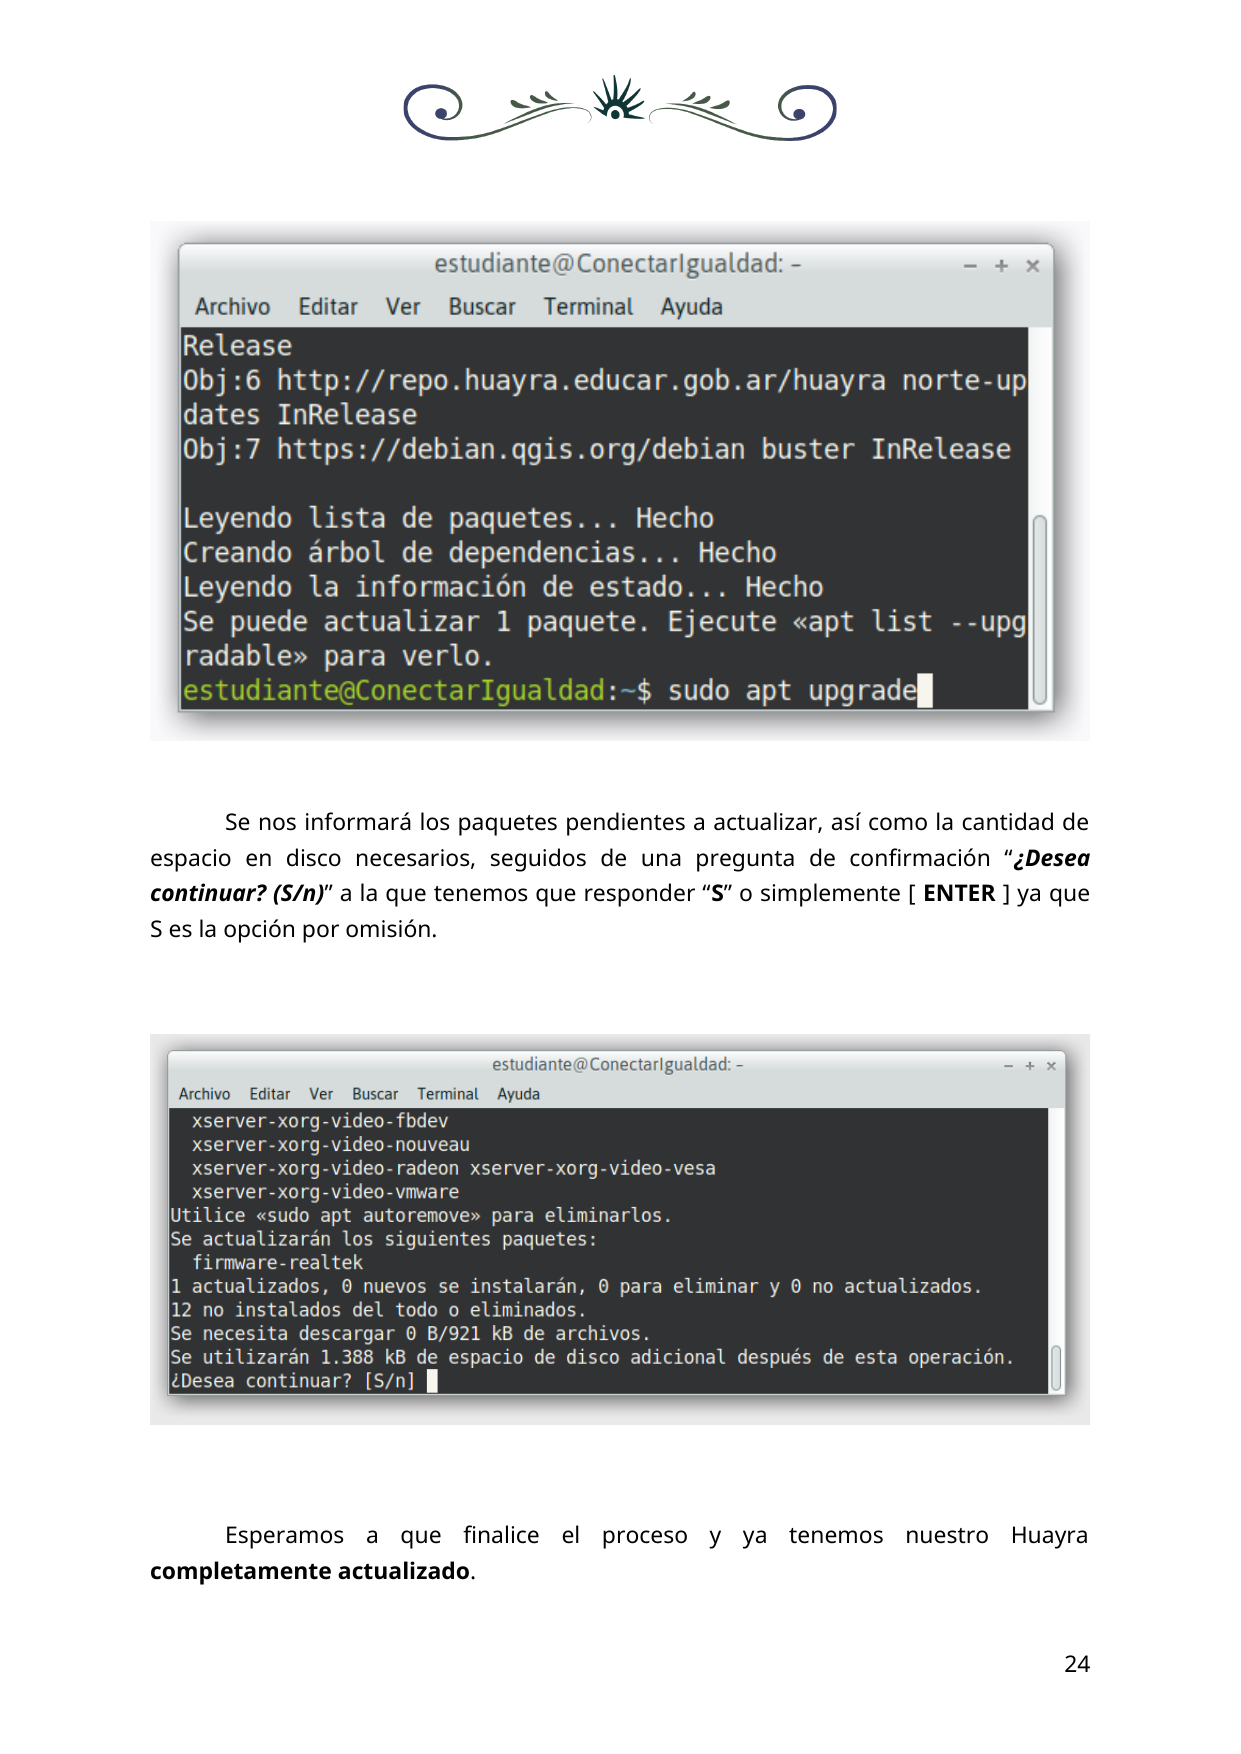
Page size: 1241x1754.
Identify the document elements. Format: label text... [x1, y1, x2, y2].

text Esperamos a que finalice el proceso y ya tenemos nuestro Huayra completamente actualizado. [150, 1519, 1090, 1586]
text Se nos informará los paquetes pendientes a actualizar, así como la cantidad de espacio en disco necesarios, seguidos de una pregunta de confirmación “¿Desea continuar? (S/n)” a la que tenemos que responder “S” o simplemente [ ENTER ] ya que S es la opción por omisión. [150, 806, 1090, 944]
picture [150, 221, 1091, 741]
picture [150, 1034, 1091, 1425]
picture [403, 75, 837, 141]
